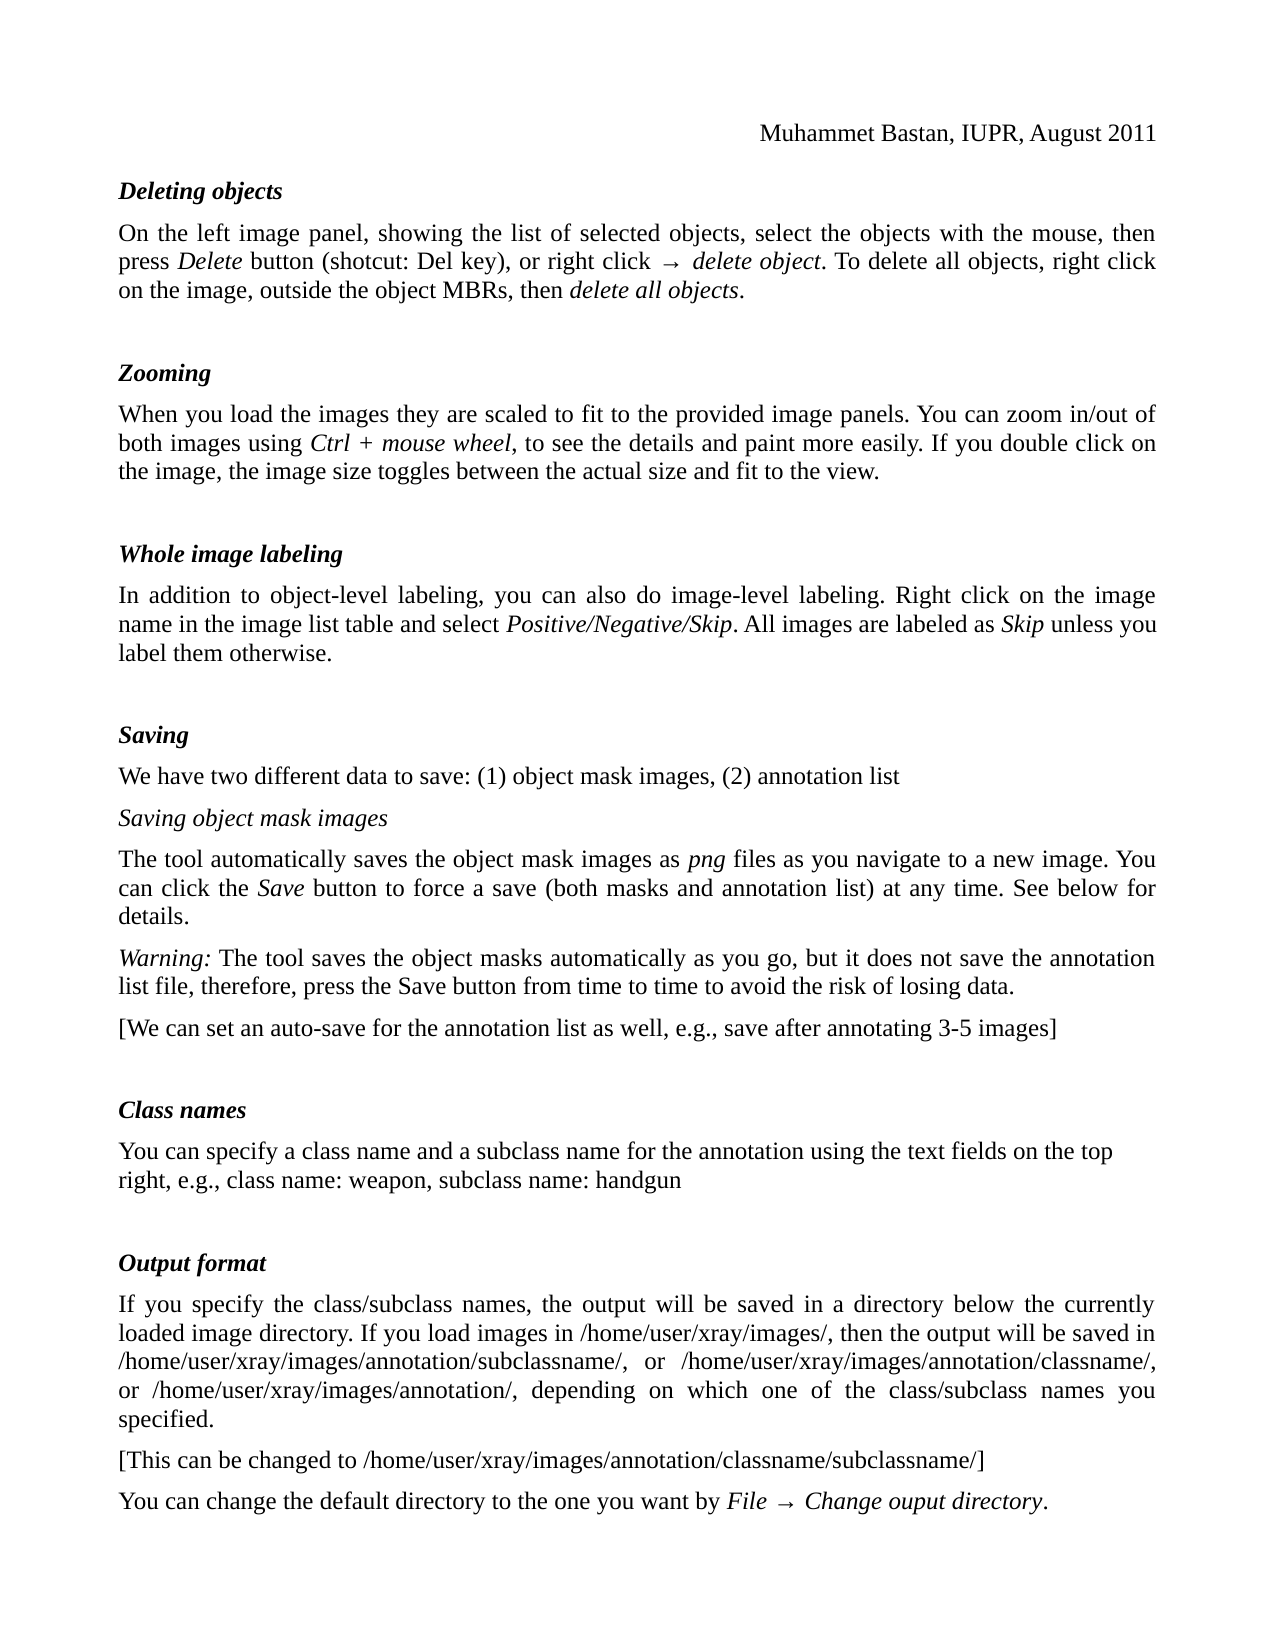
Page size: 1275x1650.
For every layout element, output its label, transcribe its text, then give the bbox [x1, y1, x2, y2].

text The tool automatically saves the object mask images as png files as you navigate to a new image. You can click the Save button to force a save (both masks and annotation list) at any time. See below for details. [118, 844, 1157, 930]
text Output format [118, 1248, 1157, 1276]
text Deleting objects [118, 176, 1157, 205]
text Saving object mask images [118, 803, 1157, 831]
text [We can set an auto-save for the annotation list as well, e.g., save after annotating 3-5 images] [118, 1013, 1157, 1041]
text In addition to object-level labeling, you can also do image-level labeling. Right click on the image name in the image list table and select Positive/Negative/Skip. All images are labeled as Skip unless you label them otherwise. [118, 580, 1157, 666]
text Class names [118, 1095, 1157, 1124]
text Warning: The tool saves the object masks automatically as you go, but it does not save the annotation list file, therefore, press the Save button from time to time to avoid the risk of losing data. [118, 943, 1157, 1000]
text If you specify the class/subclass names, the output will be saved in a directory below the currently loaded image directory. If you load images in /home/user/xray/images/, then the output will be saved in /home/user/xray/images/annotation/subclassname/, or /home/user/xray/images/annotation/classname/, or /home/user/xray/images/annotation/, depending on which one of the class/subclass names you specified. [118, 1289, 1157, 1433]
text You can change the default directory to the one you want by File → Change ouput directory. [118, 1486, 1157, 1515]
text Whole image labeling [118, 539, 1157, 568]
text You can specify a class name and a subclass name for the annotation using the text fields on the top right, e.g., class name: weapon, subclass name: handgun [118, 1136, 1157, 1194]
text [This can be changed to /home/user/xray/images/annotation/classname/subclassname/] [118, 1445, 1157, 1474]
text Zooming [118, 358, 1157, 386]
text When you load the images they are scaled to fit to the provided image panels. You can zoom in/out of both images using Ctrl + mouse wheel, to see the details and paint more easily. If you double click on the image, the image size toggles between the actual size and fit to the view. [118, 399, 1157, 485]
text We have two different data to save: (1) object mask images, (2) annotation list [118, 761, 1157, 790]
text Saving [118, 720, 1157, 749]
text On the left image panel, showing the list of selected objects, select the objects with the mouse, then press Delete button (shotcut: Del key), or right click → delete object. To delete all objects, right click on the image, outside the object MBRs, then delete all objects. [118, 218, 1157, 304]
